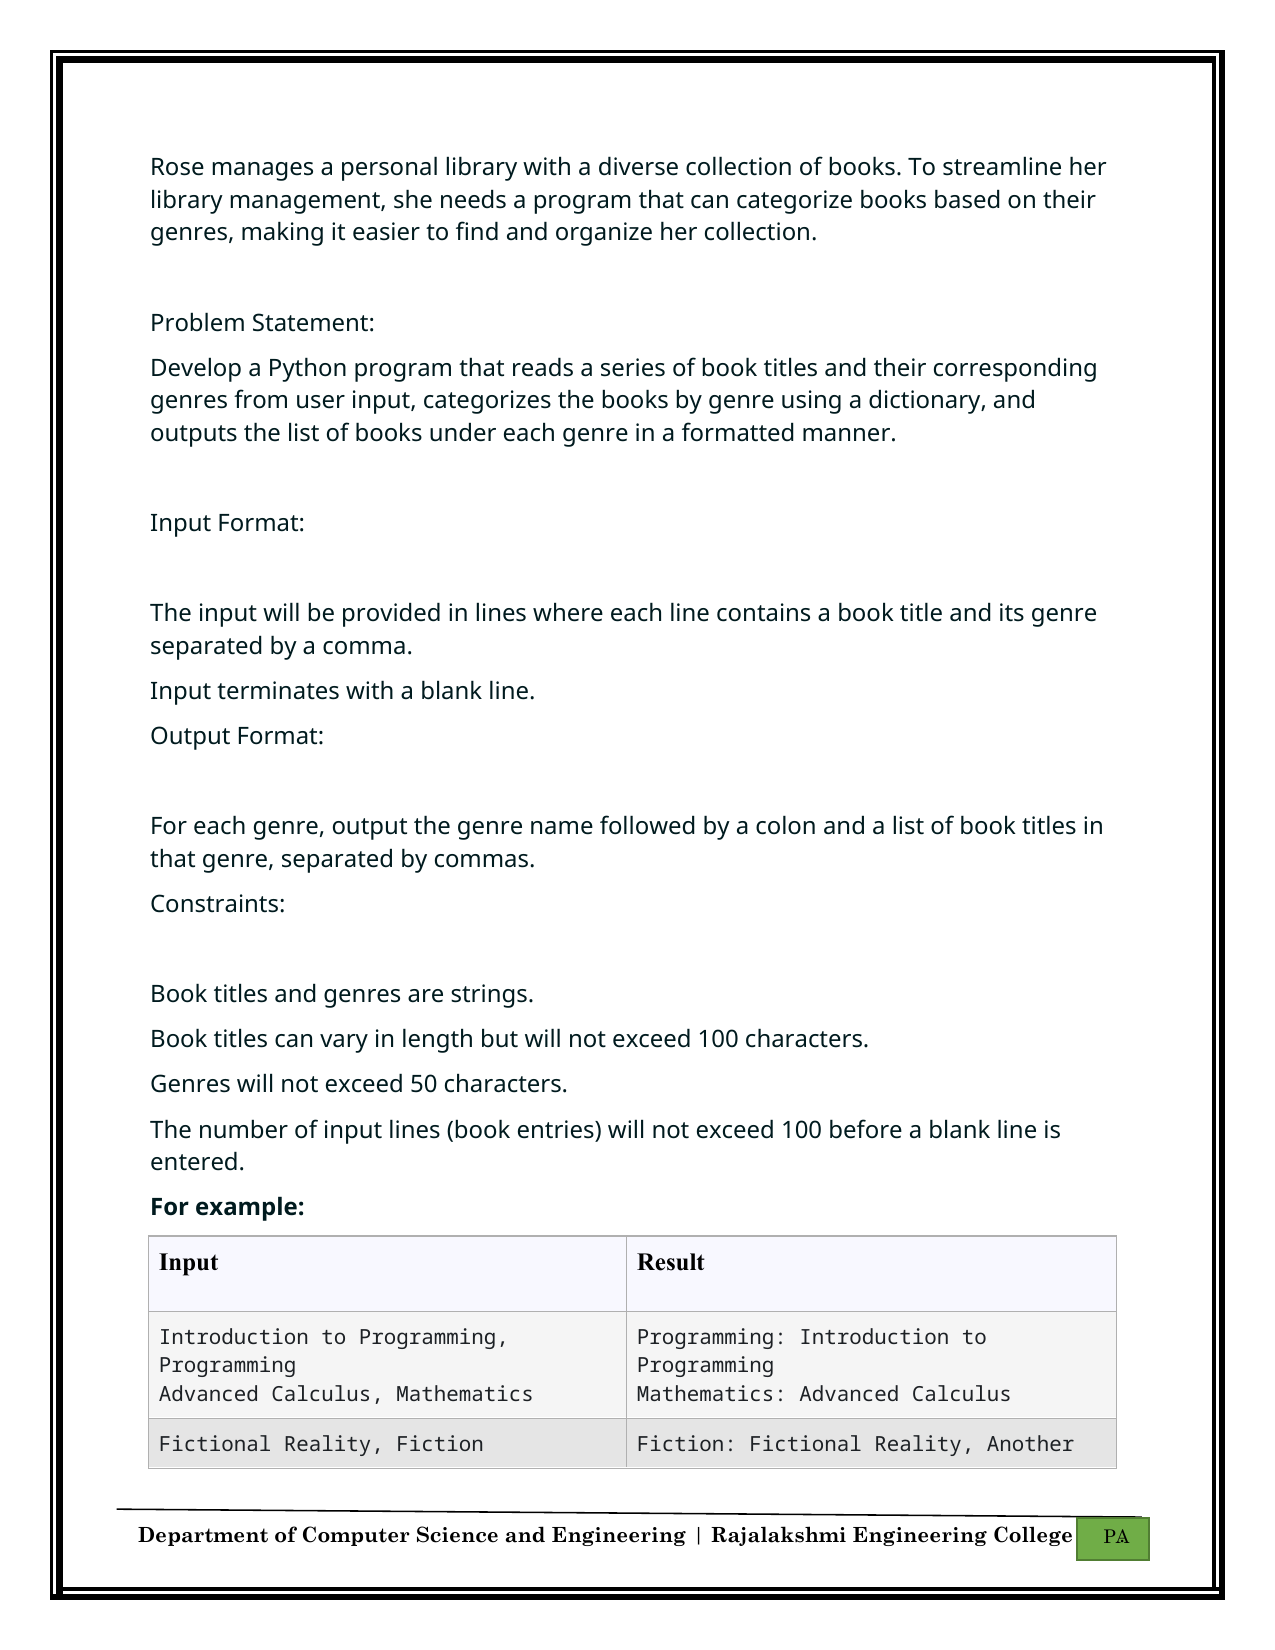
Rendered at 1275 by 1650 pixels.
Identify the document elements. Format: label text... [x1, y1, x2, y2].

text Input Format: [150, 506, 1125, 538]
table_cell Fiction: Fictional Reality, Another [627, 1419, 1116, 1467]
text Book titles can vary in length but will not exceed 100 characters. [150, 1022, 1125, 1055]
table_cell Fictional Reality, Fiction [149, 1419, 626, 1467]
text For each genre, output the genre name followed by a colon and a list of book titles in that genre, separated by commas. [150, 809, 1125, 874]
text The input will be provided in lines where each line contains a book title and its genre separated by a comma. [150, 596, 1125, 661]
text For example: [150, 1190, 1125, 1223]
text Constraints: [150, 887, 1125, 919]
table_cell Programming: Introduction to Programming Mathematics: Advanced Calculus [627, 1312, 1116, 1417]
text Book titles and genres are strings. [150, 977, 1125, 1010]
text Input terminates with a blank line. [150, 674, 1125, 706]
text Develop a Python program that reads a series of book titles and their corresponding genres from user input, categorizes the books by genre using a dictionary, and outputs the list of books under each genre in a formatted manner. [150, 351, 1125, 448]
text Problem Statement: [150, 305, 1125, 338]
table_cell Introduction to Programming, Programming Advanced Calculus, Mathematics [149, 1312, 626, 1417]
text Rose manages a personal library with a diverse collection of books. To streamline her library management, she needs a program that can categorize books based on their genres, making it easier to find and organize her collection. [150, 150, 1125, 248]
text Genres will not exceed 50 characters. [150, 1067, 1125, 1100]
text Output Format: [150, 719, 1125, 752]
table_header Result [627, 1237, 1116, 1311]
table_header Input [149, 1237, 626, 1311]
text The number of input lines (book entries) will not exceed 100 before a blank line is entered. [150, 1112, 1125, 1178]
